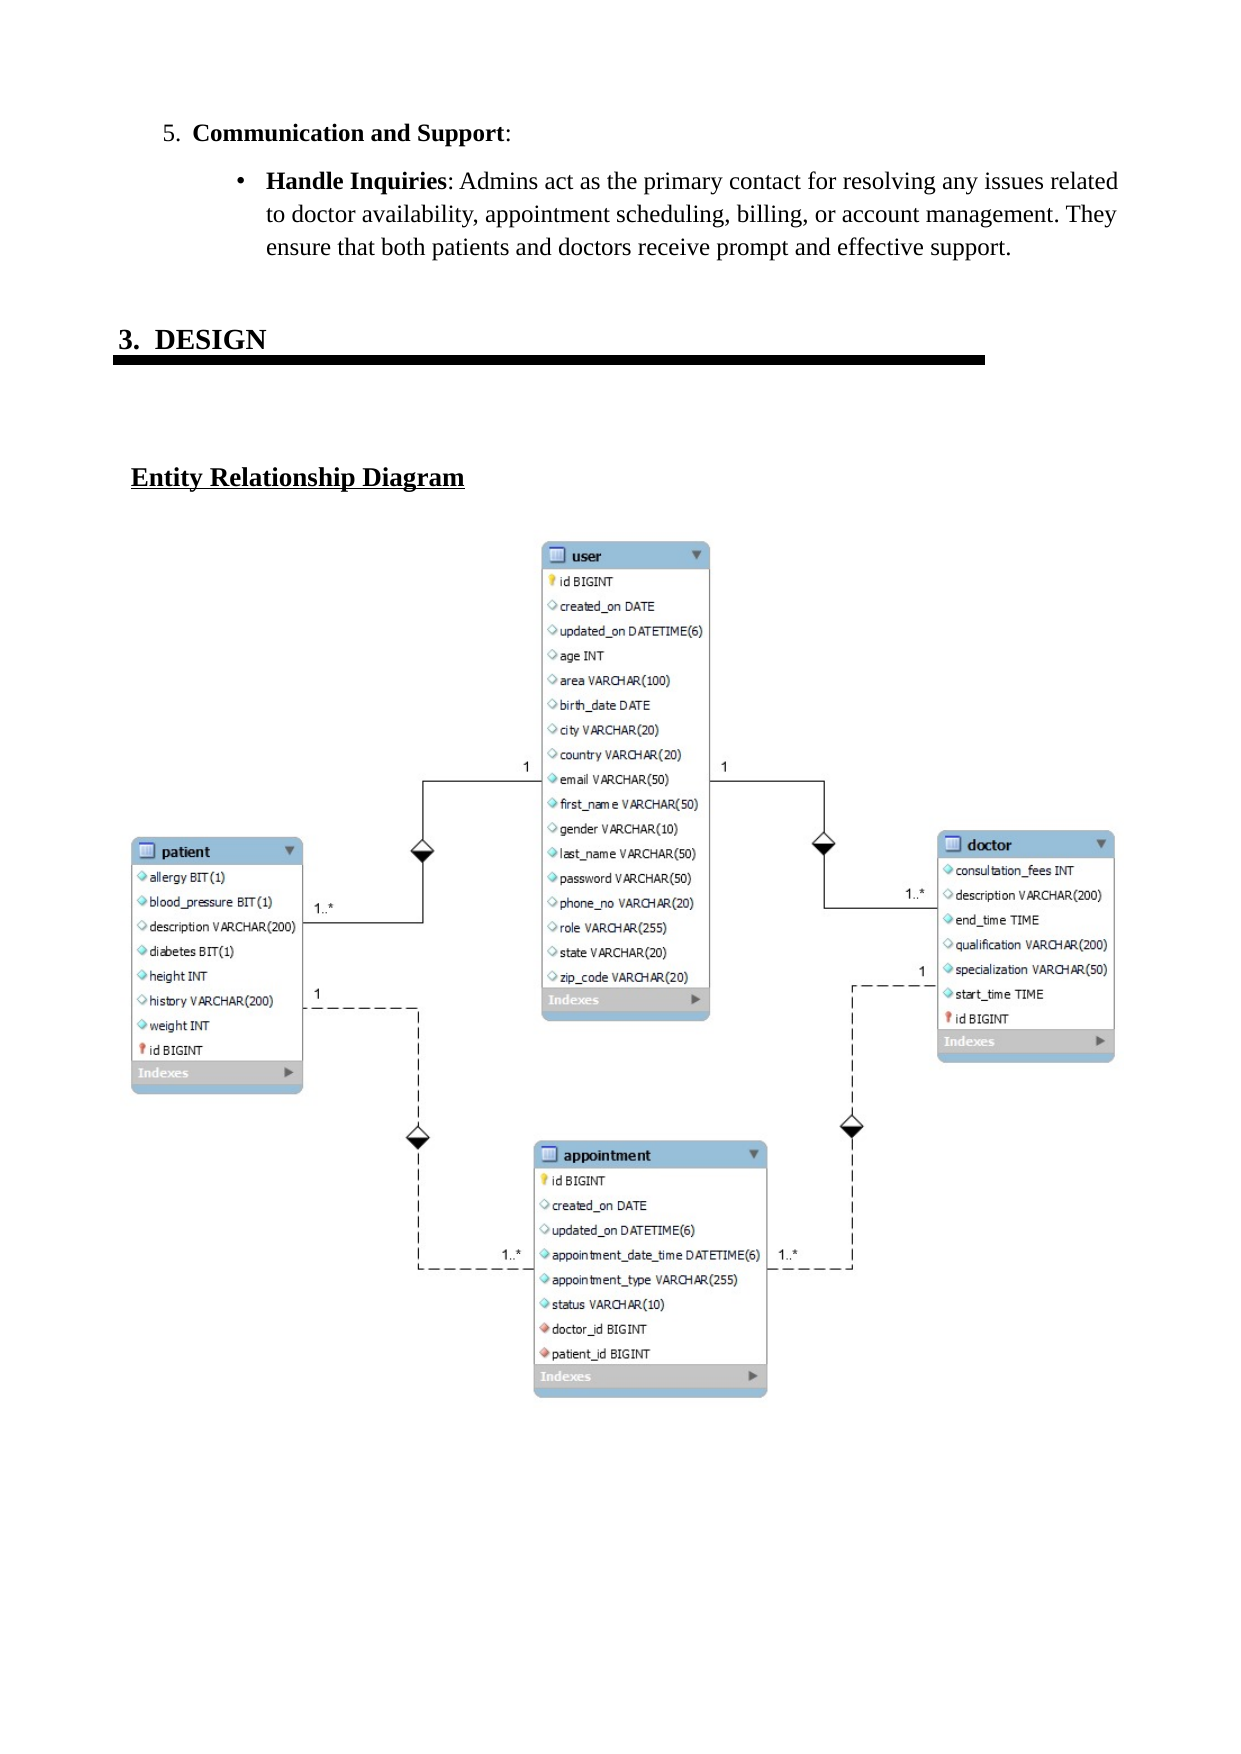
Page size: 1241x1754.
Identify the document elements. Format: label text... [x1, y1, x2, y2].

text 3. DESIGN [118, 322, 1122, 356]
picture [120, 530, 1124, 1408]
list Handle Inquiries: Admins act as the primary contact for resolving any issues related to doctor availability, appointment scheduling, billing, or account management. They ensure that both patients and doctors receive prompt and effective support. [236, 166, 1122, 261]
list Communication and Support: [162, 118, 1122, 147]
title Entity Relationship Diagram [131, 461, 1122, 492]
